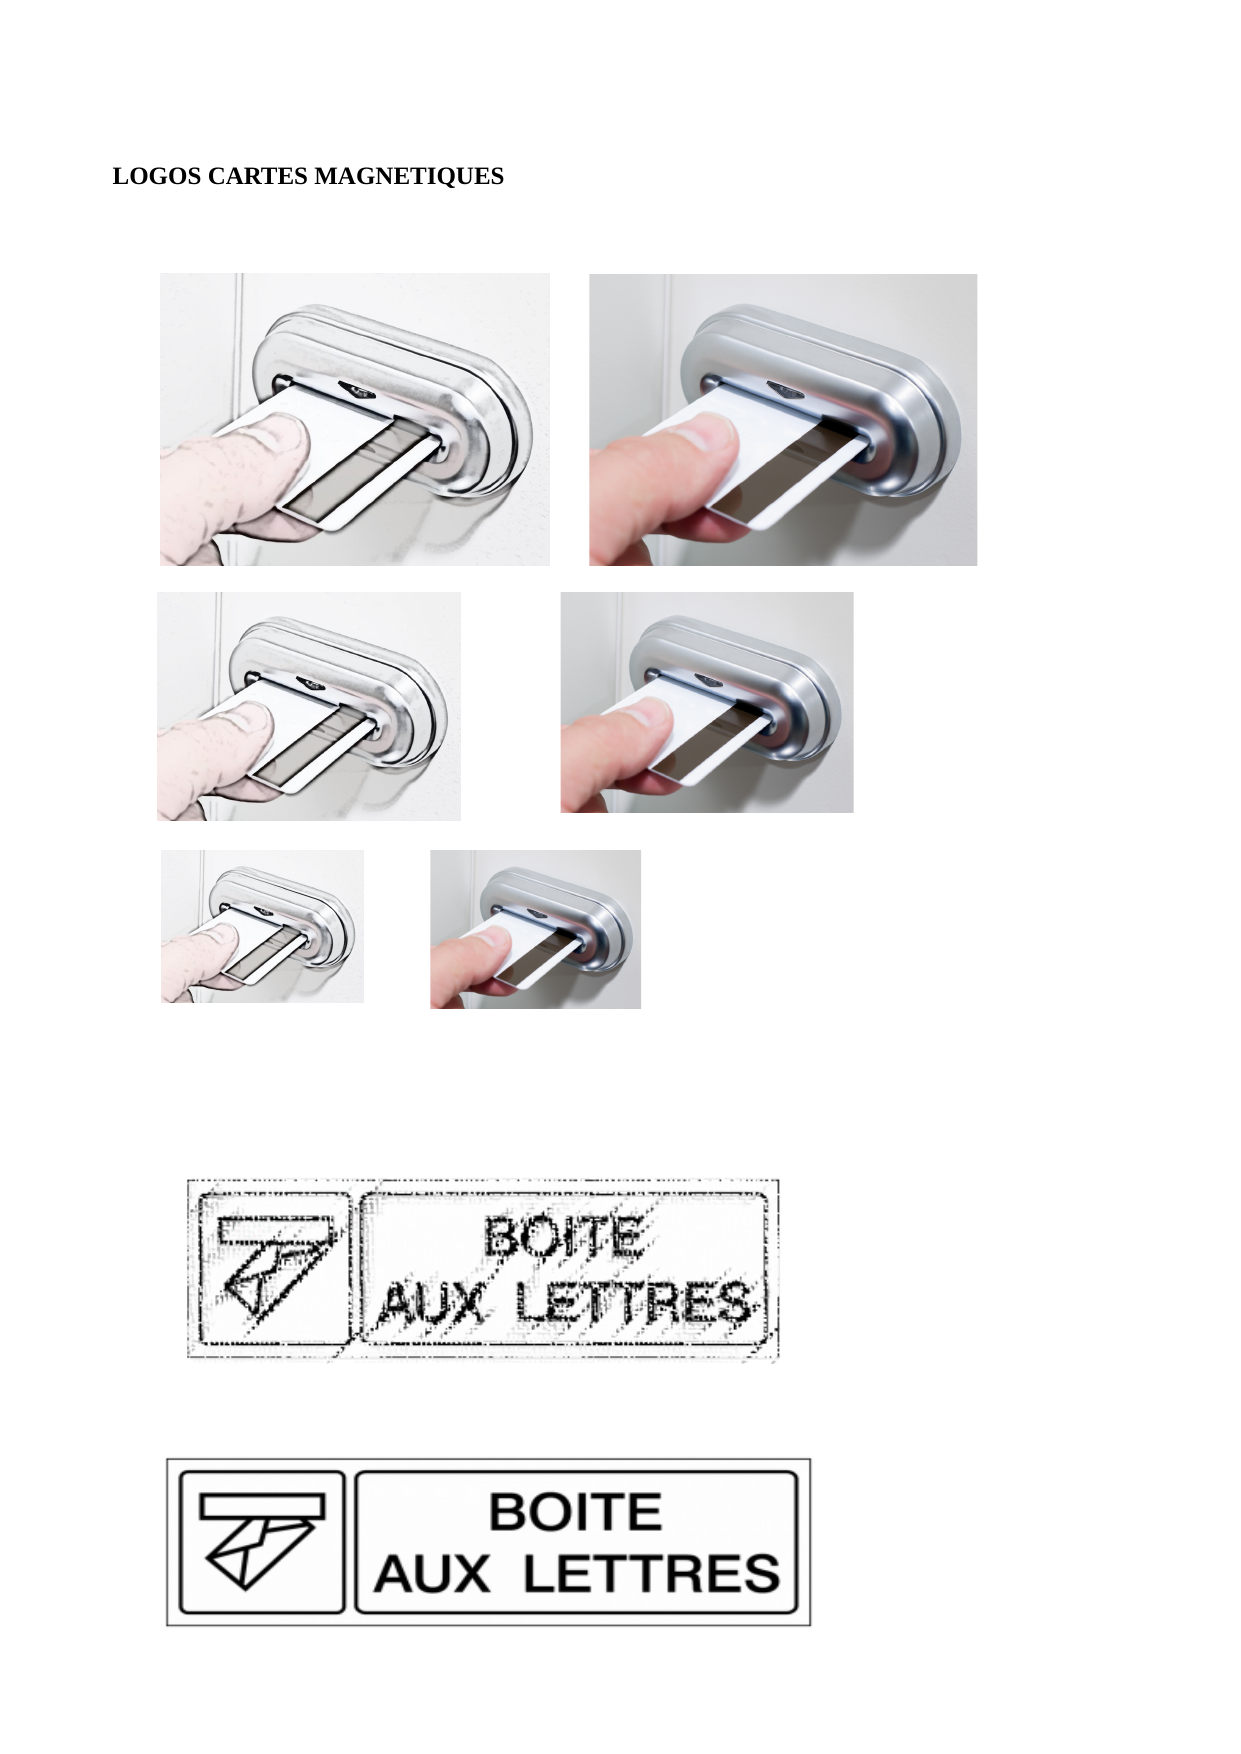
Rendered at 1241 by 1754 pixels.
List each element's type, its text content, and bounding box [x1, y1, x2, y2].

picture [186, 1173, 781, 1364]
picture [157, 592, 461, 821]
picture [430, 850, 642, 1009]
picture [161, 850, 364, 1003]
text LOGOS CARTES MAGNETIQUES [112, 161, 1128, 190]
picture [160, 273, 550, 566]
picture [589, 274, 978, 566]
picture [560, 592, 854, 813]
picture [165, 1452, 813, 1632]
